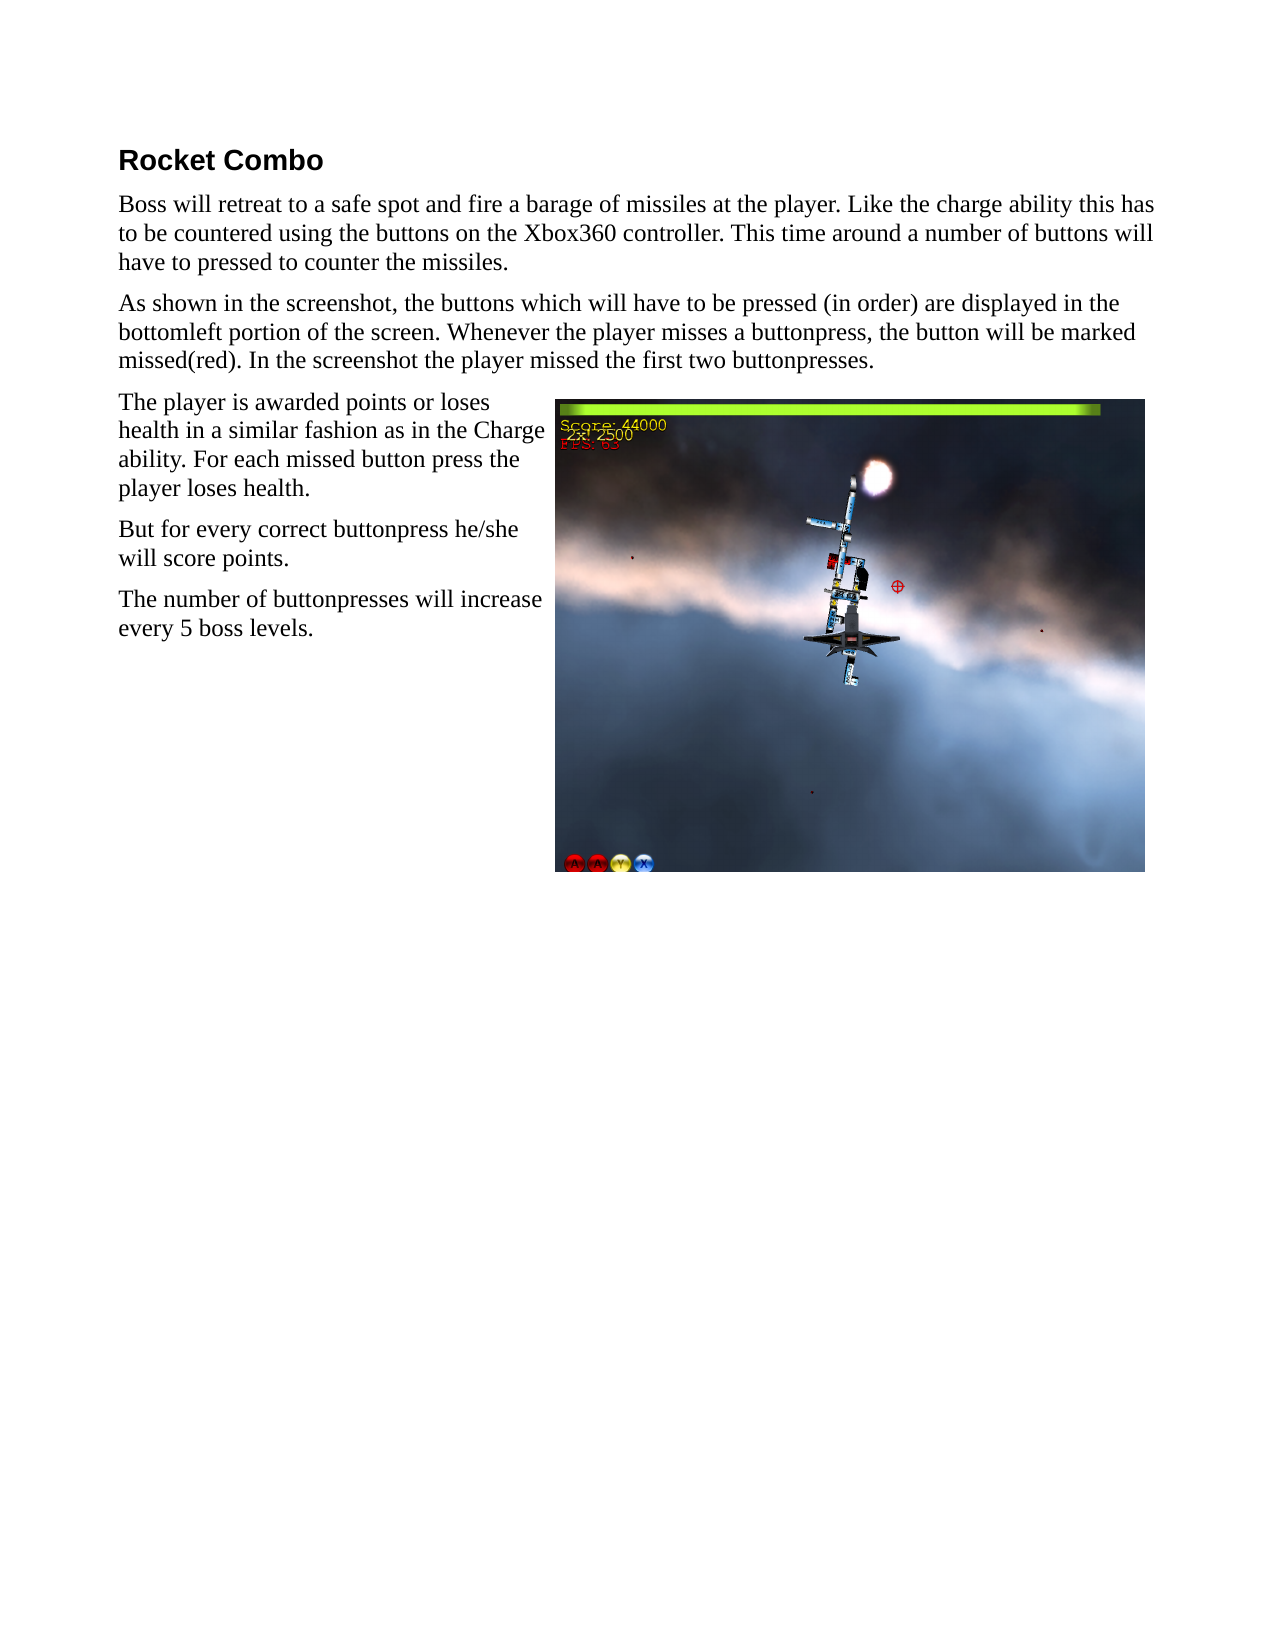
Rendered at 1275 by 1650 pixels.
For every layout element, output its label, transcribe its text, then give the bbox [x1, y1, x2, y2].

text Boss will retreat to a safe spot and fire a barage of missiles at the player. Like the charge ability this has to be countered using the buttons on the Xbox360 controller. This time around a number of buttons will have to pressed to counter the missiles. [118, 189, 1157, 275]
text But for every correct buttonpress he/she will score points. [118, 514, 555, 572]
subtitle Rocket Combo [118, 143, 1157, 177]
text As shown in the screenshot, the buttons which will have to be pressed (in order) are displayed in the bottomleft portion of the screen. Whenever the player misses a buttonpress, the button will be marked missed(red). In the screenshot the player missed the first two buttonpresses. [118, 288, 1157, 374]
text The number of buttonpresses will increase every 5 boss levels. [118, 584, 555, 642]
text The player is awarded points or loses health in a similar fashion as in the Charge ability. For each missed button press the player loses health. [118, 387, 1157, 502]
picture [555, 399, 1145, 872]
